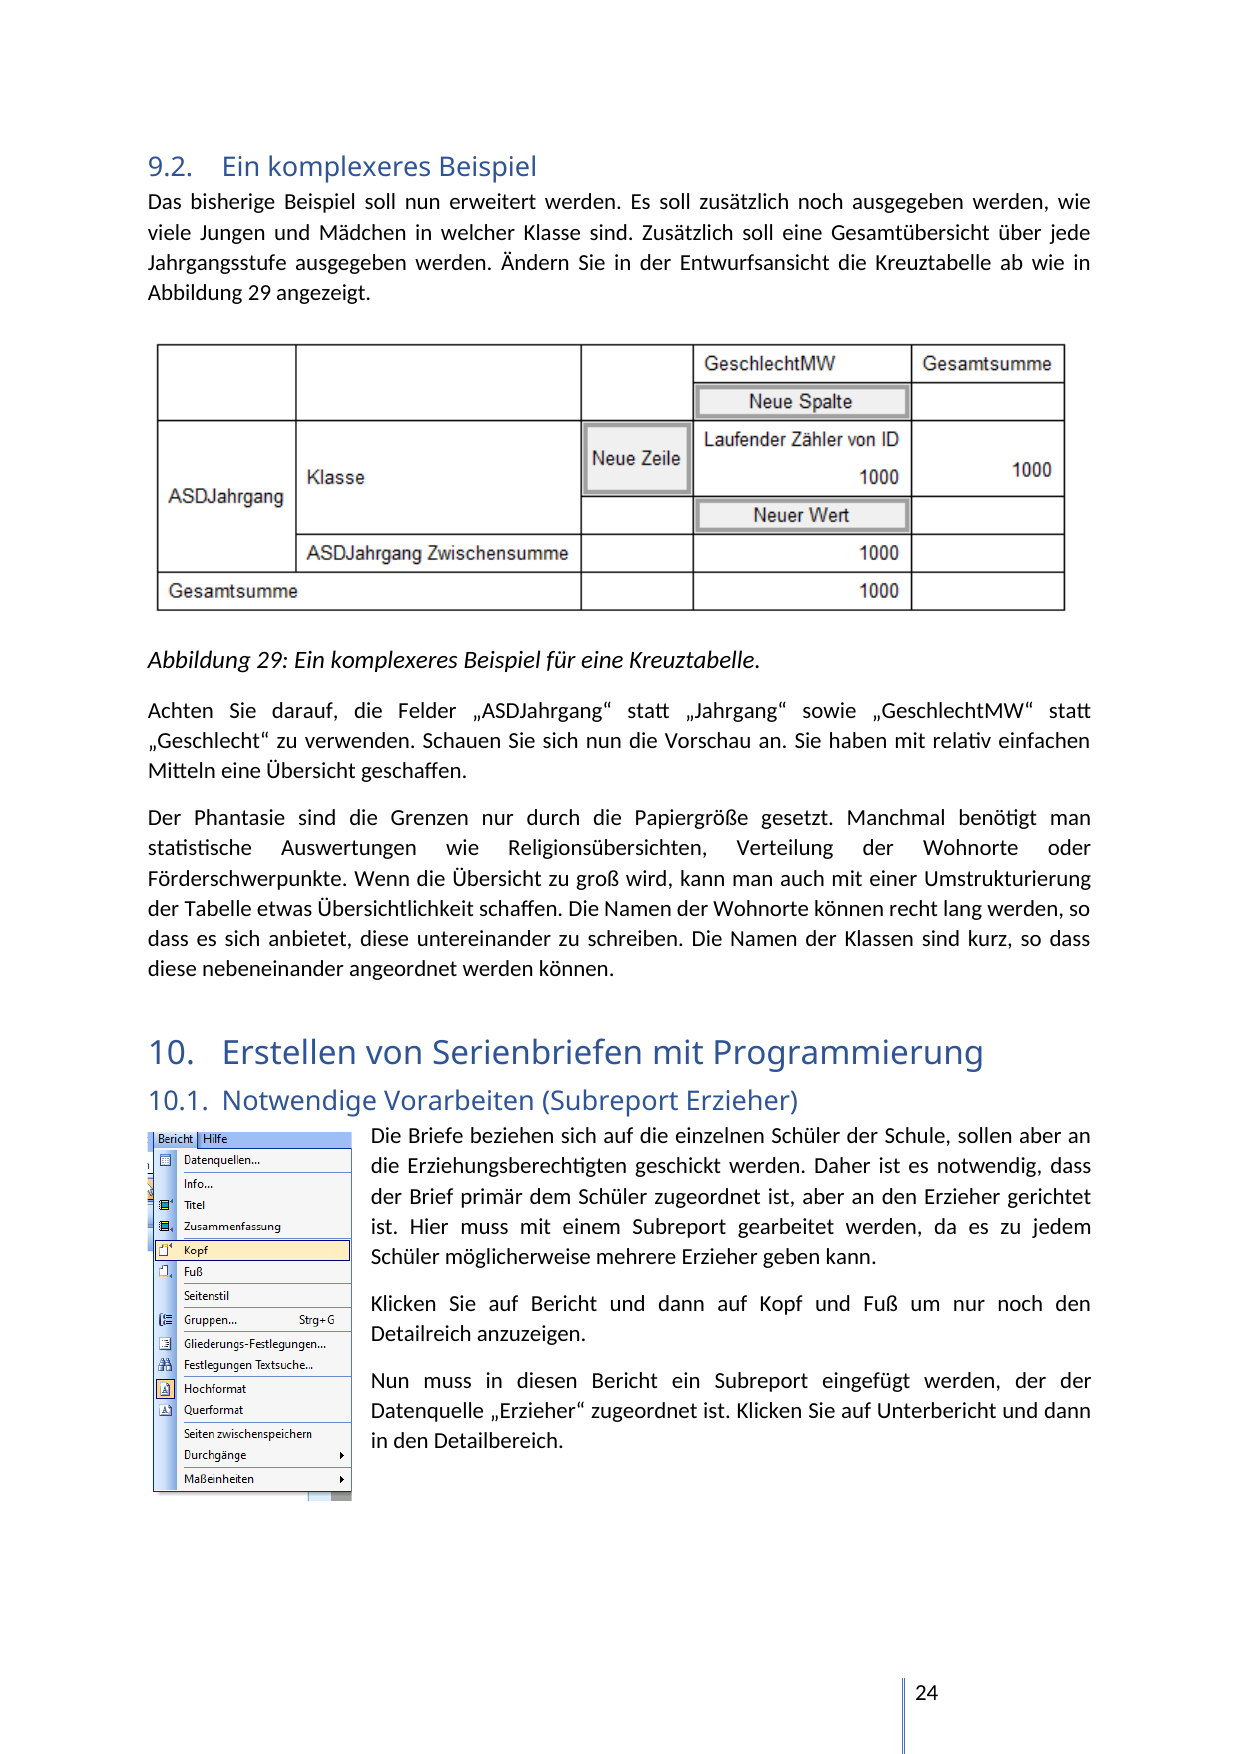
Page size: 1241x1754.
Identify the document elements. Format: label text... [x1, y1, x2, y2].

picture [147, 337, 1093, 630]
subtitle Notwendige Vorarbeiten (Subreport Erzieher) [148, 1082, 1093, 1118]
text Der Phantasie sind die Grenzen nur durch die Papiergröße gesetzt. Manchmal benötigt man statistische Auswertungen wie Religionsübersichten, Verteilung der Wohnorte oder Förderschwerpunkte. Wenn die Übersicht zu groß wird, kann man auch mit einer Umstrukturierung der Tabelle etwas Übersichtlichkeit schaffen. Die Namen der Wohnorte können recht lang werden, so dass es sich anbietet, diese untereinander zu schreiben. Die Namen der Klassen sind kurz, so dass diese nebeneinander angeordnet werden können. [148, 803, 1093, 982]
text Nun muss in diesen Bericht ein Subreport eingefügt werden, der der Datenquelle „Erzieher“ zugeordnet ist. Klicken Sie auf Unterbericht und dann in den Detailbereich. [148, 1366, 1093, 1454]
text Das bisherige Beispiel soll nun erweitert werden. Es soll zusätzlich noch ausgegeben werden, wie viele Jungen und Mädchen in welcher Klasse sind. Zusätzlich soll eine Gesamtübersicht über jede Jahrgangsstufe ausgegeben werden. Ändern Sie in der Entwurfsansicht die Kreuztabelle ab wie in Abbildung 29 angezeigt. [148, 187, 1093, 306]
picture [147, 1132, 175, 1190]
subtitle Ein komplexeres Beispiel [148, 148, 1093, 184]
text Die Briefe beziehen sich auf die einzelnen Schüler der Schule, sollen aber an die Erziehungsberechtigten geschickt werden. Daher ist es notwendig, dass der Brief primär dem Schüler zugeordnet ist, aber an den Erzieher gerichtet ist. Hier muss mit einem Subreport gearbeitet werden, da es zu jedem Schüler möglicherweise mehrere Erzieher geben kann. [148, 1121, 1093, 1270]
text Achten Sie darauf, die Felder „ASDJahrgang“ statt „Jahrgang“ sowie „GeschlechtMW“ statt „Geschlecht“ zu verwenden. Schauen Sie sich nun die Vorschau an. Sie haben mit relativ einfachen Mitteln eine Übersicht geschaffen. [148, 675, 1093, 784]
text Abbildung 29: Ein komplexeres Beispiel für eine Kreuztabelle. [148, 630, 1093, 675]
text Klicken Sie auf Bericht und dann auf Kopf und Fuß um nur noch den Detailreich anzuzeigen. [148, 1289, 1093, 1347]
subtitle Erstellen von Serienbriefen mit Programmierung [148, 1028, 1093, 1074]
text [148, 325, 1093, 337]
